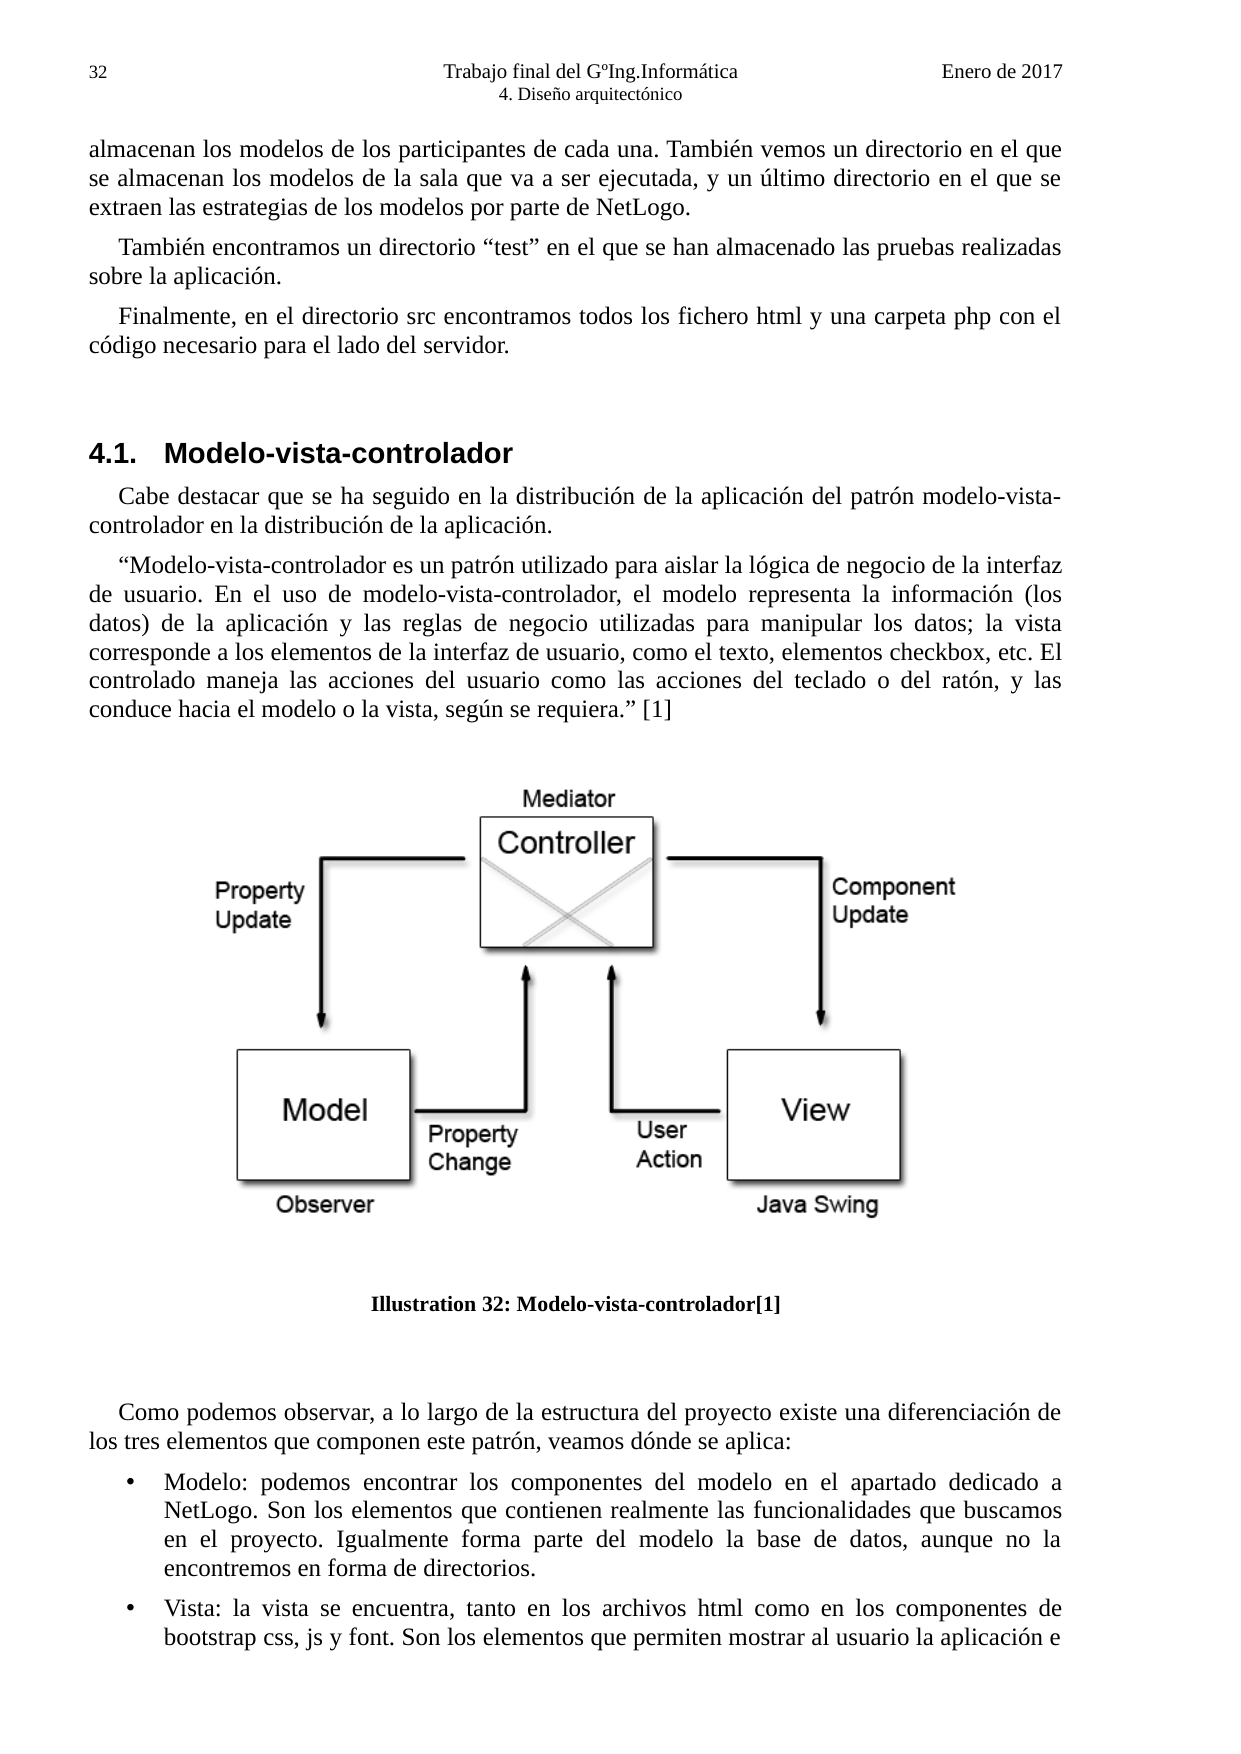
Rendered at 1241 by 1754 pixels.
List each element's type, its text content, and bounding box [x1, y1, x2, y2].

text Finalmente, en el directorio src encontramos todos los fichero html y una carpeta php con el código necesario para el lado del servidor. [88, 301, 1063, 359]
picture [177, 735, 974, 1266]
text Illustration 32: Modelo-vista-controlador[1]⁠ [177, 1266, 974, 1316]
list Vista: la vista se encuentra, tanto en los archivos html como en los componentes de bootstrap css, js y font. Son los elementos que permiten mostrar al usuario la aplicación e [126, 1593, 1063, 1651]
text Como podemos observar, a lo largo de la estructura del proyecto existe una diferenciación de los tres elementos que componen este patrón, veamos dónde se aplica: [88, 1397, 1063, 1455]
text “Modelo-vista-controlador es un patrón utilizado para aislar la lógica de negocio de la interfaz de usuario. En el uso de modelo-vista-controlador, el modelo representa la información (los datos) de la aplicación y las reglas de negocio utilizadas para manipular los datos; la vista corresponde a los elementos de la interfaz de usuario, como el texto, elementos checkbox, etc. El controlado maneja las acciones del usuario como las acciones del teclado o del ratón, y las conduce hacia el modelo o la vista, según se requiera.” [1]⁠ [88, 551, 1063, 723]
list Modelo: podemos encontrar los componentes del modelo en el apartado dedicado a NetLogo. Son los elementos que contienen realmente las funcionalidades que buscamos en el proyecto. Igualmente forma parte del modelo la base de datos, aunque no la encontremos en forma de directorios. [126, 1467, 1063, 1582]
text almacenan los modelos de los participantes de cada una. También vemos un directorio en el que se almacenan los modelos de la sala que va a ser ejecutada, y un último directorio en el que se extraen las estrategias de los modelos por parte de NetLogo. [88, 134, 1063, 220]
subtitle Modelo-vista-controlador [88, 436, 1063, 469]
text Cabe destacar que se ha seguido en la distribución de la aplicación del patrón modelo-vista-controlador en la distribución de la aplicación. [88, 481, 1063, 539]
text También encontramos un directorio “test” en el que se han almacenado las pruebas realizadas sobre la aplicación. [88, 232, 1063, 290]
